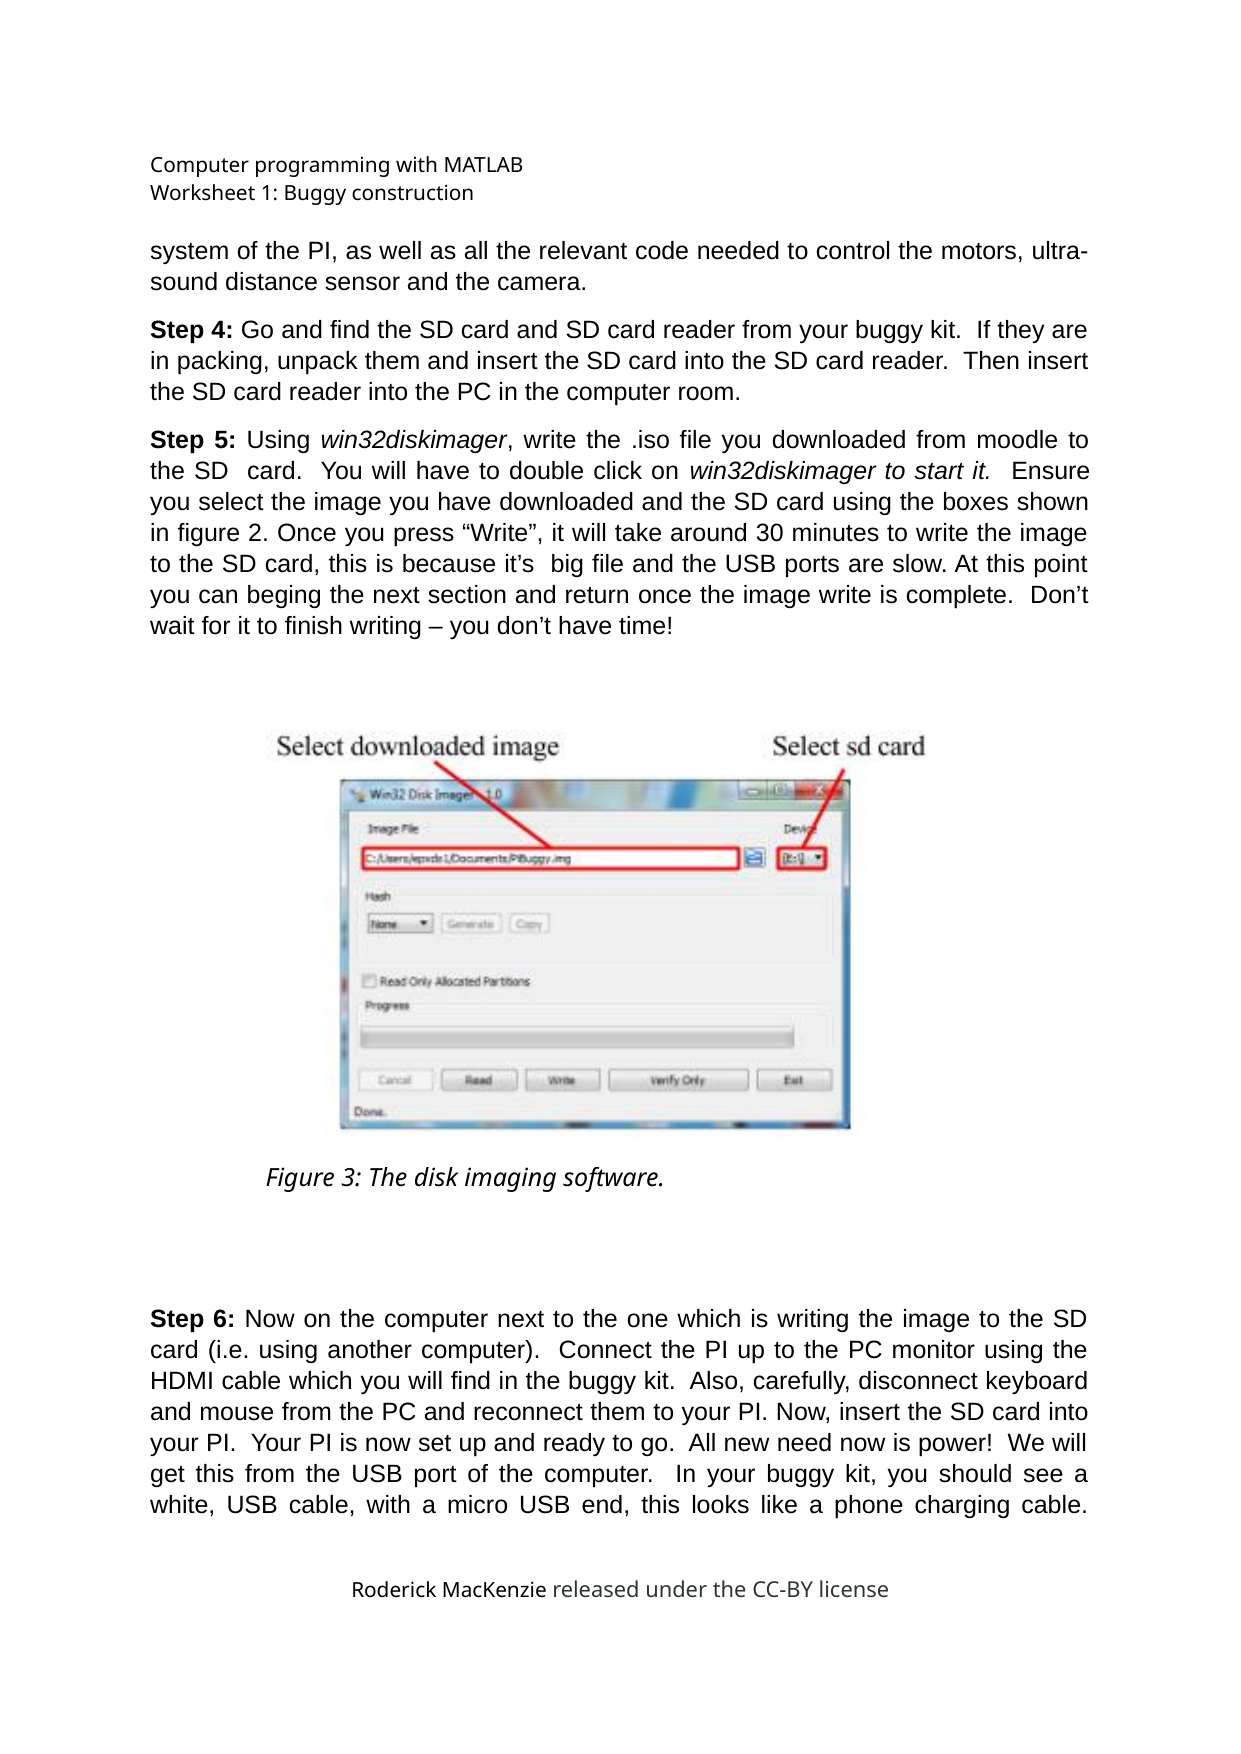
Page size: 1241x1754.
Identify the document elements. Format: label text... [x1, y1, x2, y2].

text Step 6: Now on the computer next to the one which is writing the image to the SD card (i.e. using another computer). Connect the PI up to the PC monitor using the HDMI cable which you will find in the buggy kit. Also, carefully, disconnect keyboard and mouse from the PC and reconnect them to your PI. Now, insert the SD card into your PI. Your PI is now set up and ready to go. All new need now is power! We will get this from the USB port of the computer. In your buggy kit, you should see a white, USB cable, with a micro USB end, this looks like a phone charging cable. [150, 1304, 1090, 1519]
picture [265, 716, 975, 1150]
text Figure 3: The disk imaging software. [265, 1150, 974, 1193]
text Step 4: Go and find the SD card and SD card reader from your buggy kit. If they are in packing, unpack them and insert the SD card into the SD card reader. Then insert the SD card reader into the PC in the computer room. [150, 315, 1090, 406]
text system of the PI, as well as all the relevant code needed to control the motors, ultra-sound distance sensor and the camera. [150, 236, 1090, 296]
text Step 5: Using win32diskimager, write the .iso file you downloaded from moodle to the SD card. You will have to double click on win32diskimager to start it. Ensure you select the image you have downloaded and the SD card using the boxes shown in figure 2. Once you press “Write”, it will take around 30 minutes to write the image to the SD card, this is because it’s big file and the USB ports are slow. At this point you can beging the next section and return once the image write is complete. Don’t wait for it to finish writing – you don’t have time! [150, 425, 1090, 640]
